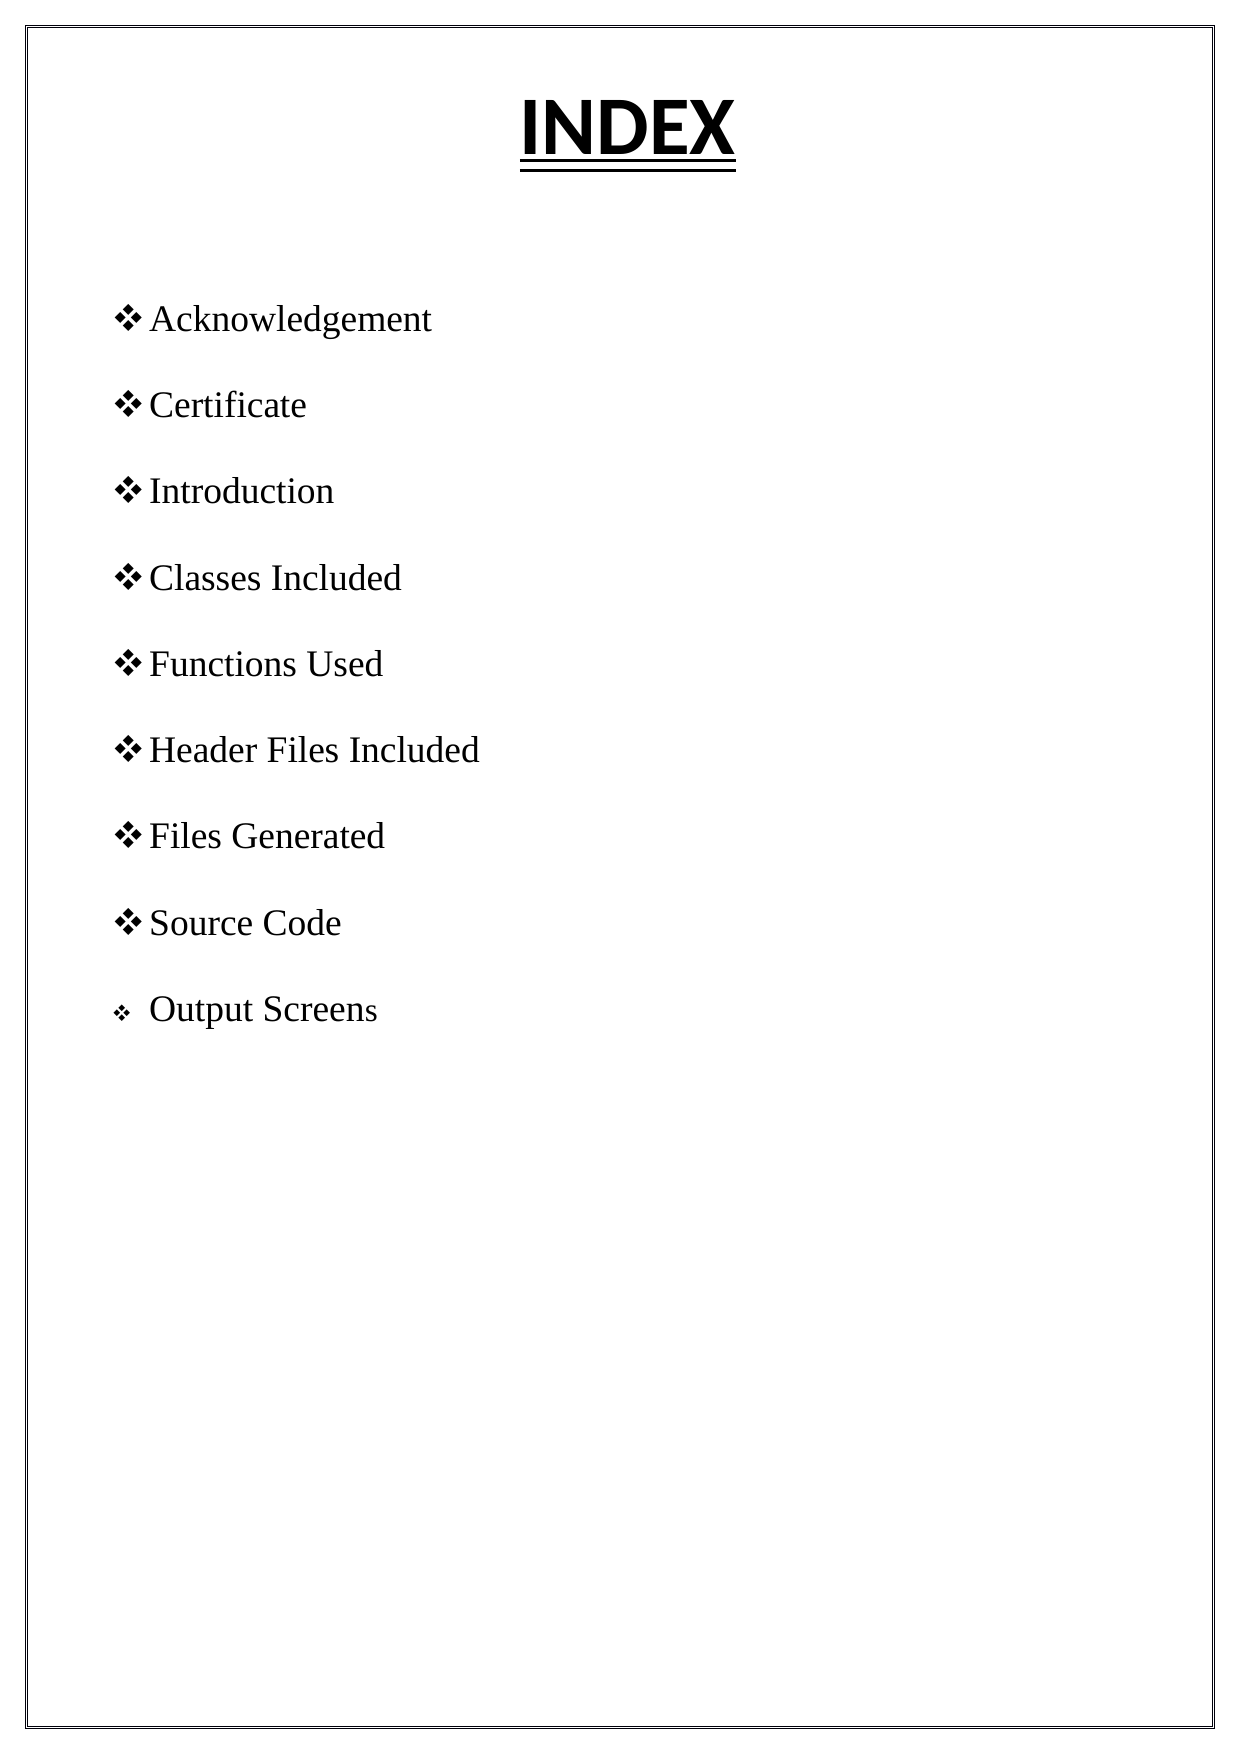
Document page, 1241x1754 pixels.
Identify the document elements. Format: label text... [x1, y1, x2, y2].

list Acknowledgement [111, 296, 1181, 339]
list Output Screens [111, 986, 1181, 1029]
list Source Code [111, 900, 1181, 943]
list Classes Included [111, 555, 1181, 598]
list Functions Used [111, 641, 1181, 684]
text INDEX [74, 74, 1181, 176]
list Certificate [111, 383, 1181, 426]
list Header Files Included [111, 728, 1181, 771]
list Introduction [111, 469, 1181, 512]
list Files Generated [111, 814, 1181, 857]
